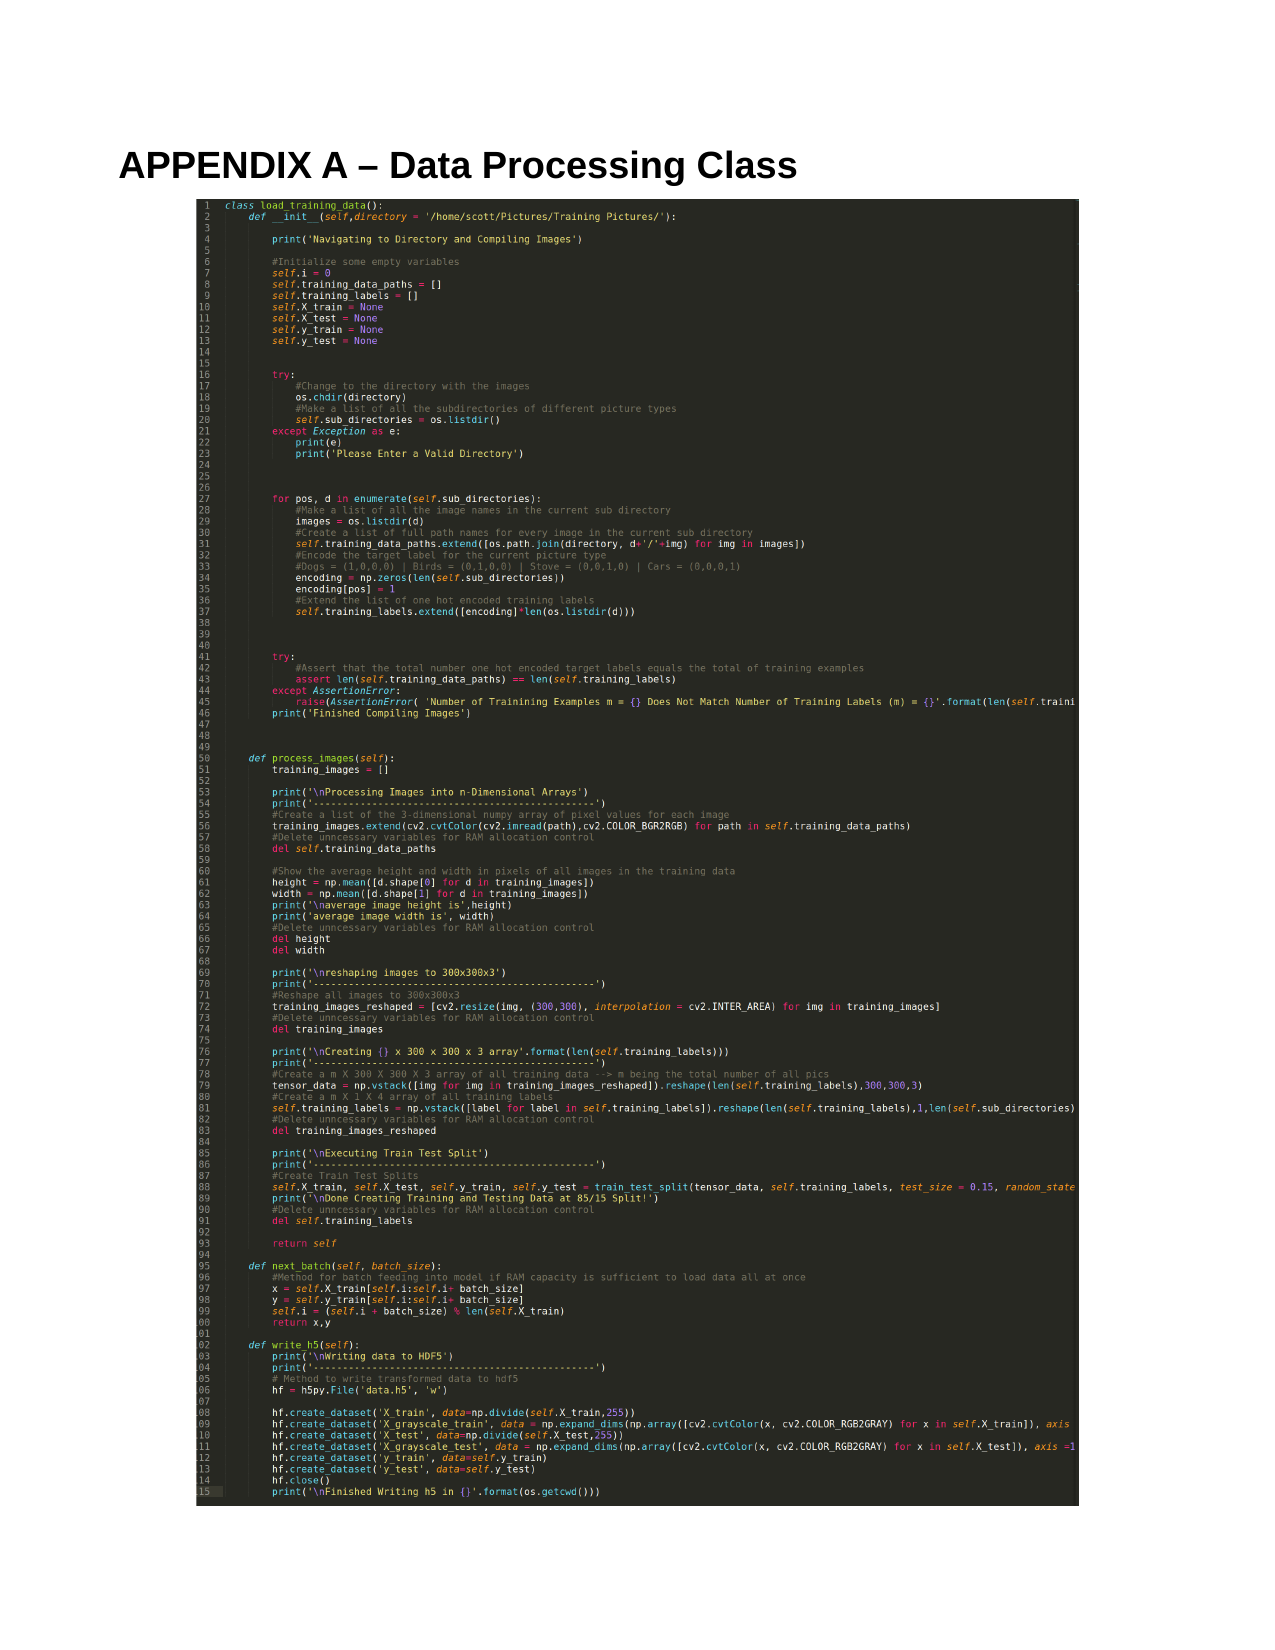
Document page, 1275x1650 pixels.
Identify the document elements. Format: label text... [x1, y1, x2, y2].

subtitle APPENDIX A – Data Processing Class [118, 143, 1157, 187]
picture [196, 199, 1079, 1506]
